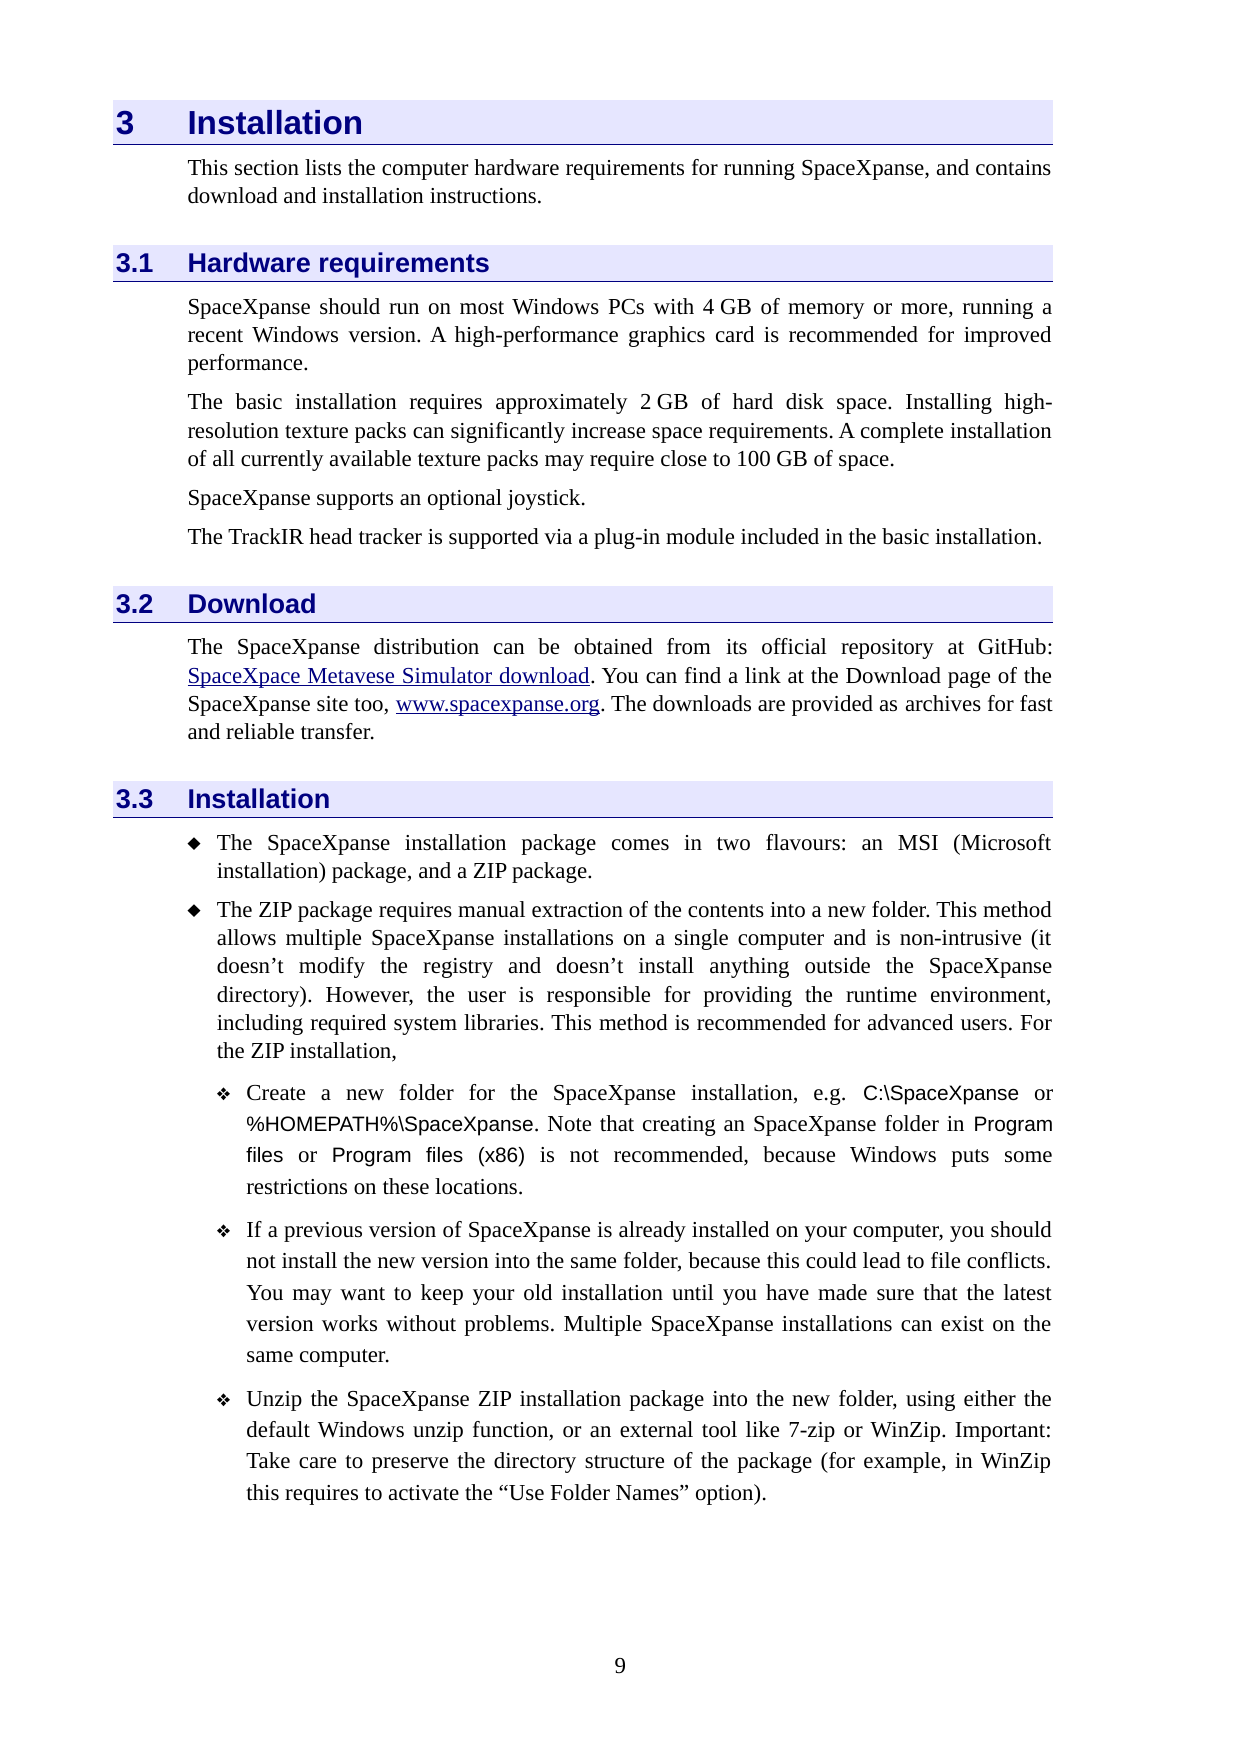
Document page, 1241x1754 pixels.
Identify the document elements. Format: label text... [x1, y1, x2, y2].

subtitle Download [113, 586, 1053, 622]
list If a previous version of SpaceXpanse is already installed on your computer, you should not install the new version into the same folder, because this could lead to file conflicts. You may want to keep your old installation until you have made sure that the latest version works without problems. Multiple SpaceXpanse installations can exist on the same computer. [217, 1213, 1053, 1369]
subtitle Hardware requirements [113, 245, 1053, 281]
list Unzip the SpaceXpanse ZIP installation package into the new folder, using either the default Windows unzip function, or an external tool like 7-zip or WinZip. Important: Take care to preserve the directory structure of the package (for example, in WinZip this requires to activate the “Use Folder Names” option). [217, 1381, 1053, 1506]
text SpaceXpanse supports an optional joystick. [187, 483, 1053, 511]
text The SpaceXpanse distribution can be obtained from its official repository at GitHub: SpaceXpace Metavese Simulator download. You can find a link at the Download page of the SpaceXpanse site too, www.spacexpanse.org. The downloads are provided as archives for fast and reliable transfer. [187, 632, 1053, 745]
list The SpaceXpanse installation package comes in two flavours: an MSI (Microsoft installation) package, and a ZIP package. [187, 827, 1053, 884]
text SpaceXpanse should run on most Windows PCs with 4 GB of memory or more, running a recent Windows version. A high-performance graphics card is recommended for improved performance. [187, 292, 1053, 377]
text This section lists the computer hardware requirements for running SpaceXpanse, and contains download and installation instructions. [187, 153, 1053, 209]
subtitle Installation [113, 100, 1053, 144]
text The basic installation requires approximately 2 GB of hard disk space. Installing high-resolution texture packs can significantly increase space requirements. A complete installation of all currently available texture packs may require close to 100 GB of space. [187, 387, 1053, 472]
text The TrackIR head tracker is supported via a plug-in module included in the basic installation. [187, 522, 1053, 550]
list The ZIP package requires manual extraction of the contents into a new folder. This method allows multiple SpaceXpanse installations on a single computer and is non-intrusive (it doesn’t modify the registry and doesn’t install anything outside the SpaceXpanse directory). However, the user is responsible for providing the runtime environment, including required system libraries. This method is recommended for advanced users. For the ZIP installation, [187, 895, 1053, 1065]
subtitle Installation [113, 781, 1053, 817]
list Create a new folder for the SpaceXpanse installation, e.g. C:\SpaceXpanse or %HOMEPATH%\SpaceXpanse. Note that creating an SpaceXpanse folder in Program files or Program files (x86) is not recommended, because Windows puts some restrictions on these locations. [217, 1075, 1053, 1200]
